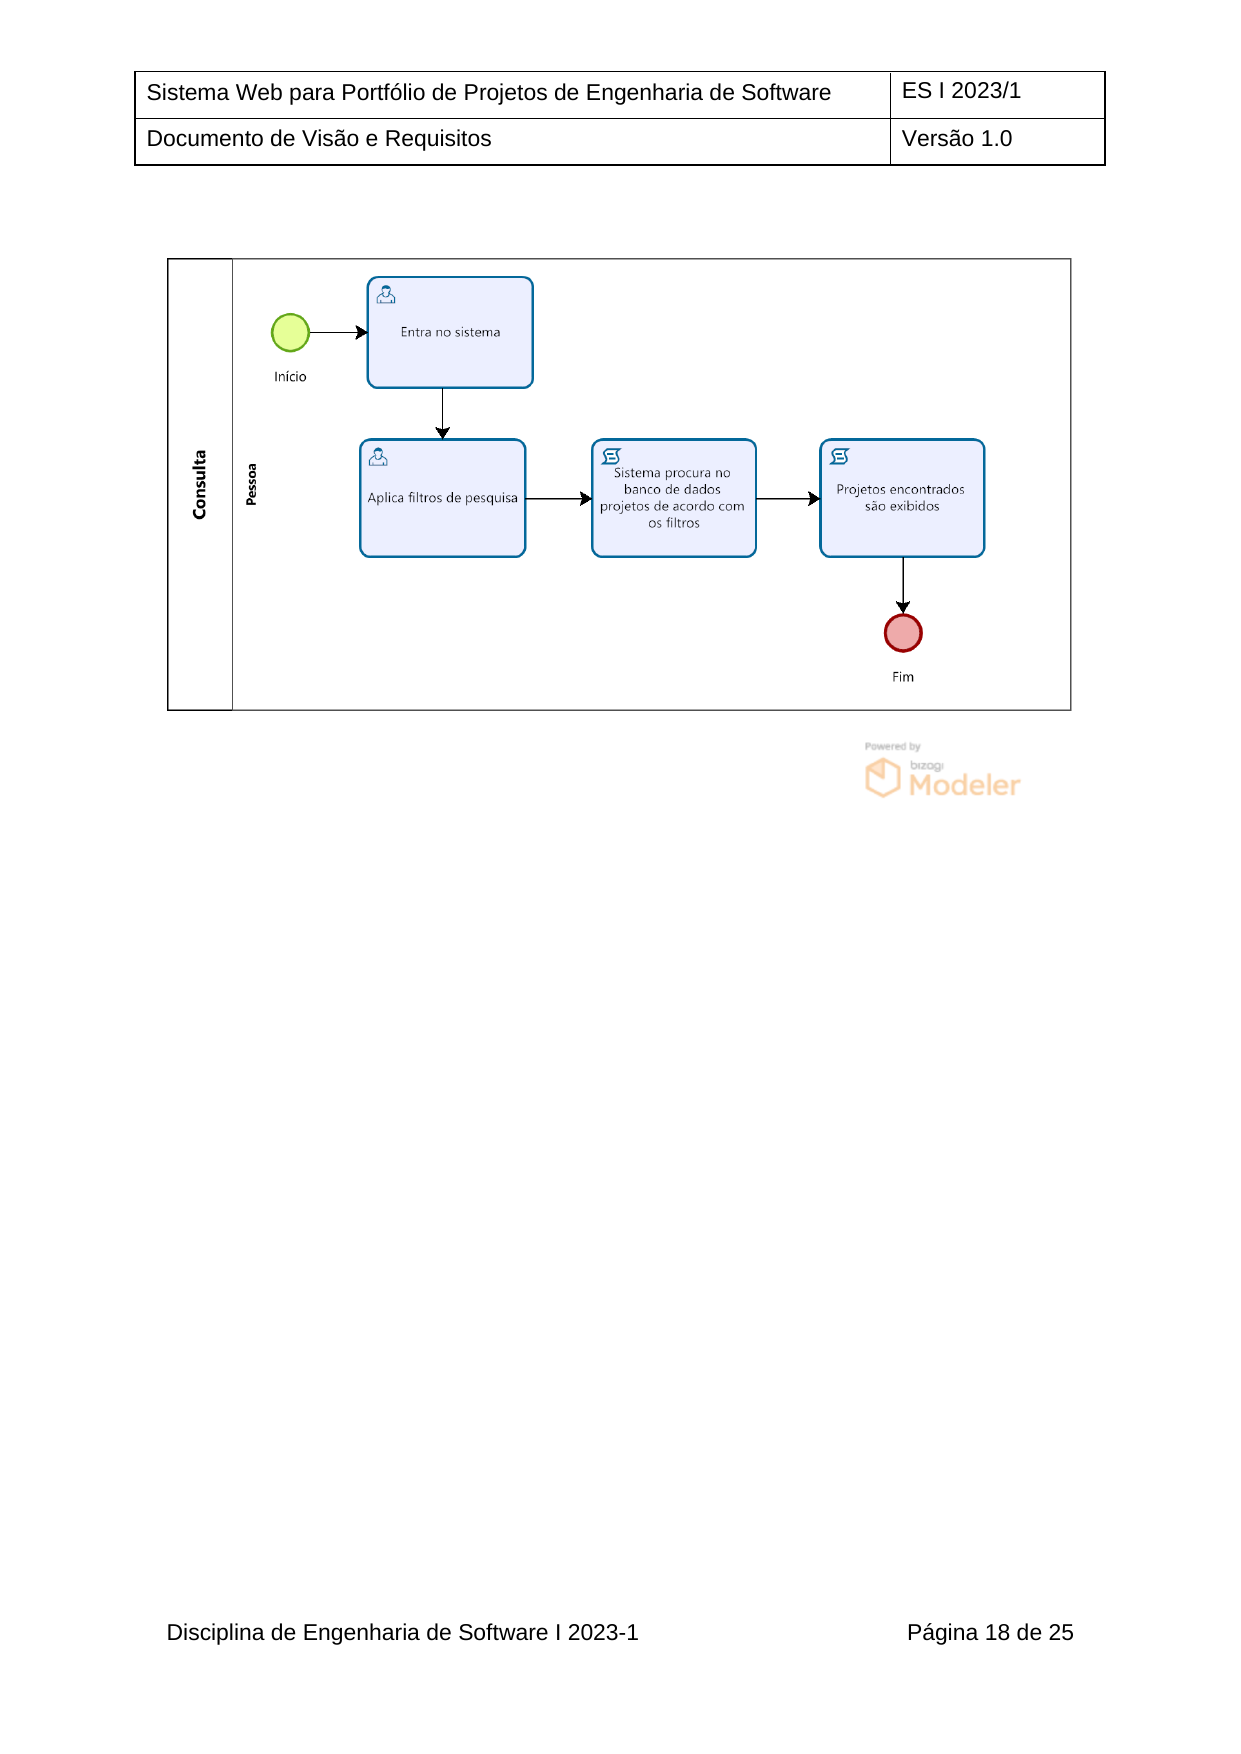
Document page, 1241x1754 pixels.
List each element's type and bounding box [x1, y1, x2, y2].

picture [147, 238, 1090, 898]
